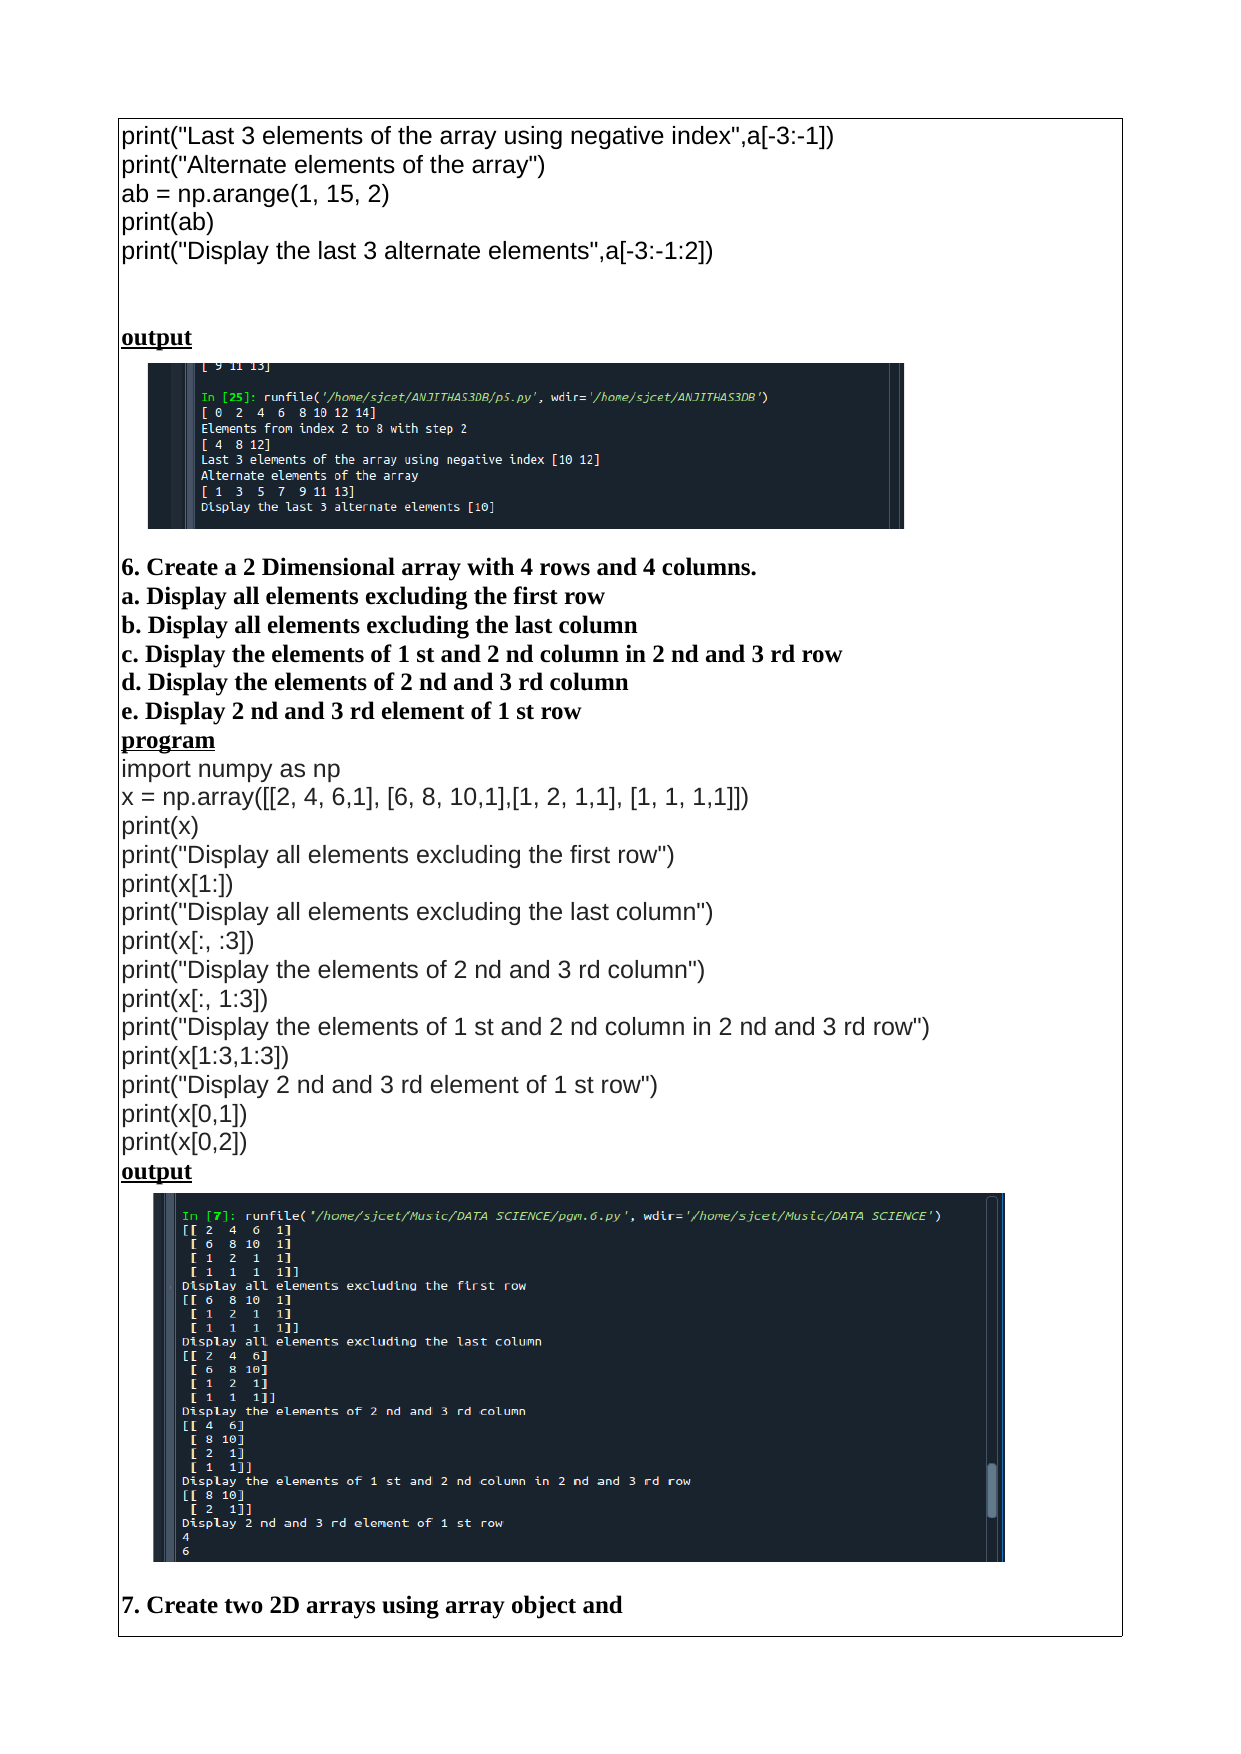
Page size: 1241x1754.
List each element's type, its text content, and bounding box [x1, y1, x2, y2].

text e. Display 2 nd and 3 rd element of 1 st row [121, 696, 1119, 725]
text output [121, 1156, 1119, 1185]
text 7. Create two 2D arrays using array object and [121, 1590, 1119, 1618]
text 6. Create a 2 Dimensional array with 4 rows and 4 columns. [121, 552, 1119, 581]
text c. Display the elements of 1 st and 2 nd column in 2 nd and 3 rd row [121, 639, 1119, 667]
text print("Last 3 elements of the array using negative index",a[-3:-1]) print("Alternate elements of the array") ab = np.arange(1, 15, 2) print(ab) print("Display the last 3 alternate elements",a[-3:-1:2]) [121, 121, 1119, 294]
text a. Display all elements excluding the first row [121, 581, 1119, 610]
text output [121, 322, 1119, 351]
text import numpy as np x = np.array([[2, 4, 6,1], [6, 8, 10,1],[1, 2, 1,1], [1, 1, 1,1]]) print(x) print("Display all elements excluding the first row") print(x[1:]) print("Display all elements excluding the last column") print(x[:, :3]) print("Display the elements of 2 nd and 3 rd column") print(x[:, 1:3]) print("Display the elements of 1 st and 2 nd column in 2 nd and 3 rd row") print(x[1:3,1:3]) print("Display 2 nd and 3 rd element of 1 st row") print(x[0,1]) print(x[0,2]) [121, 754, 1119, 1156]
text b. Display all elements excluding the last column [121, 610, 1119, 639]
text program [121, 725, 1119, 754]
text d. Display the elements of 2 nd and 3 rd column [121, 667, 1119, 696]
